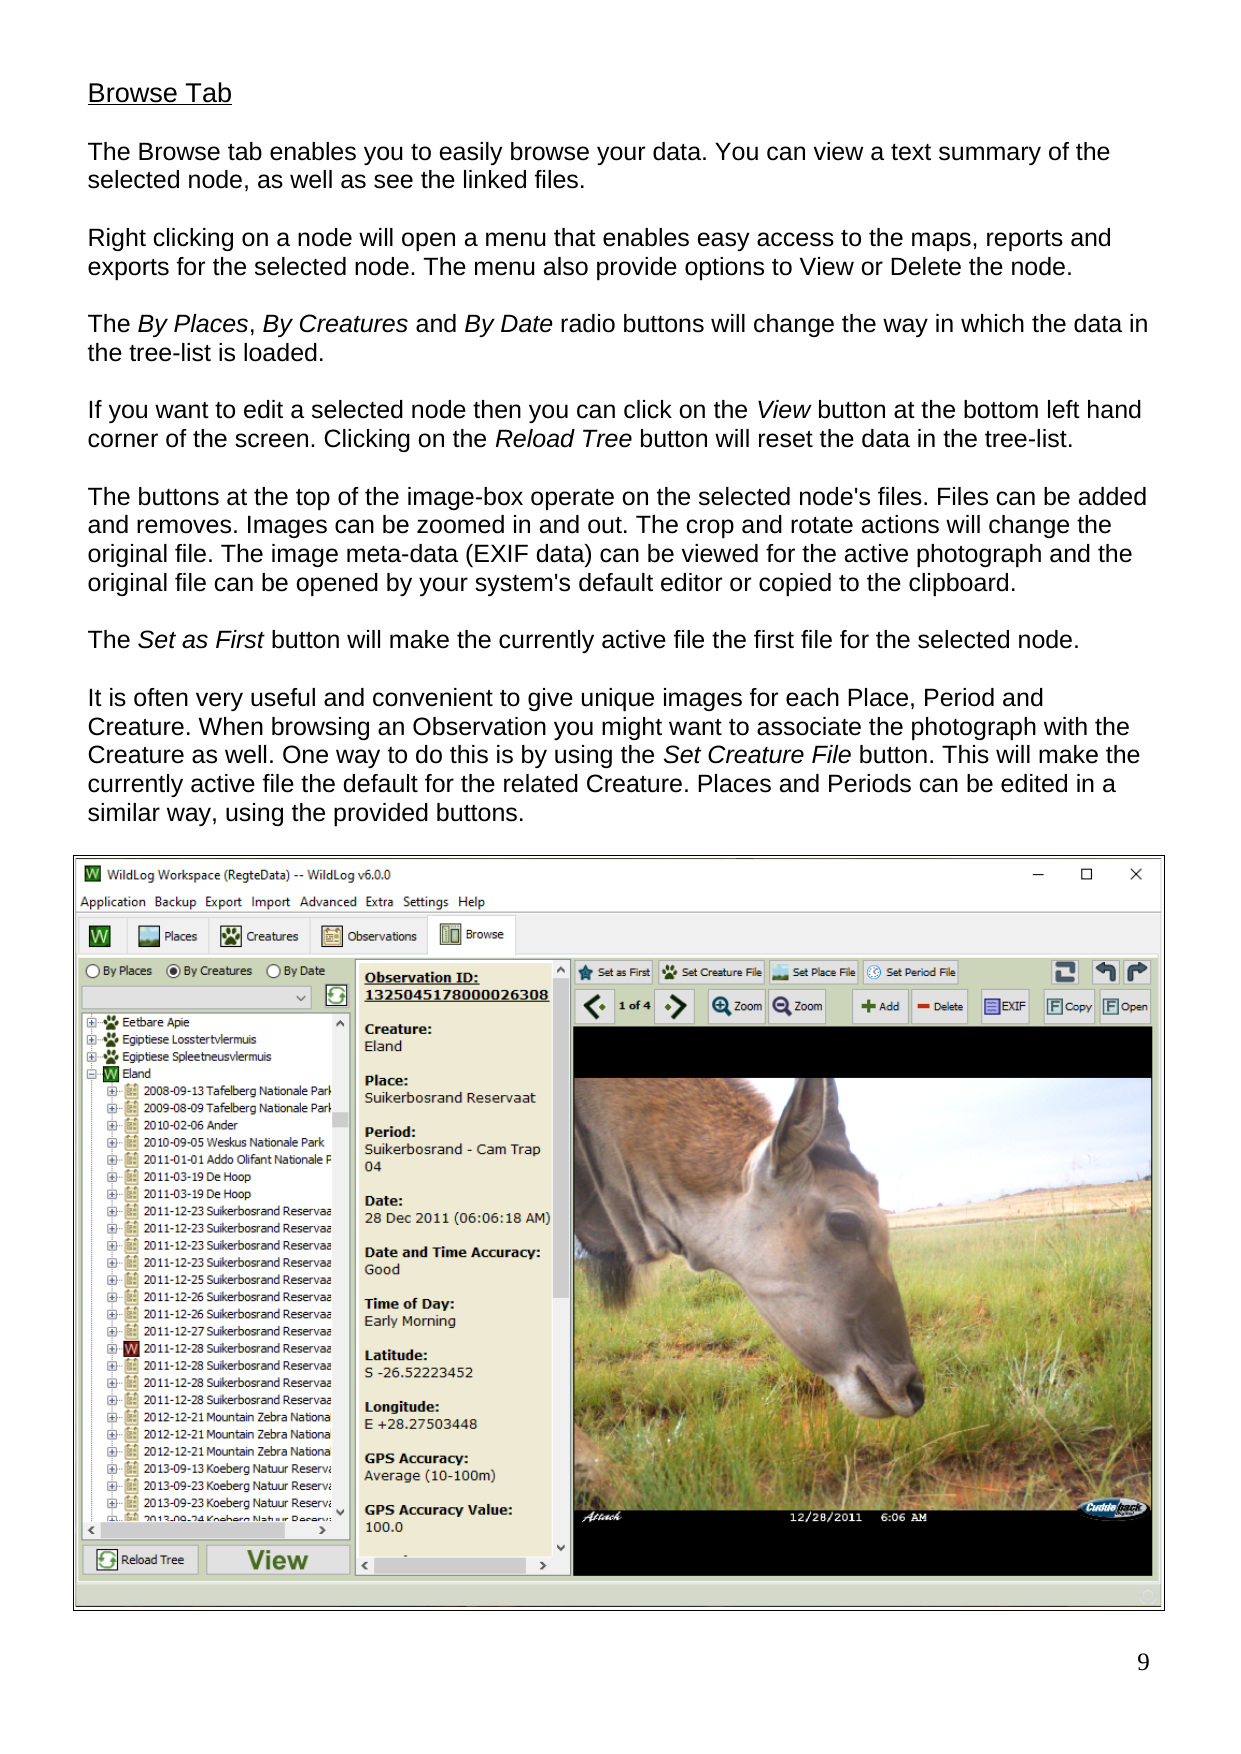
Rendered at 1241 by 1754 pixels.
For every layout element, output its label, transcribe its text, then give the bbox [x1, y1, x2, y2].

text The Set as First button will make the currently active file the first file for the selected node. [87, 625, 1149, 654]
text Right clicking on a node will open a menu that enables easy access to the maps, reports and exports for the selected node. The menu also provide options to View or Delete the node. [87, 223, 1149, 280]
text The Browse tab enables you to easily browse your data. You can view a text summary of the selected node, as well as see the linked files. [87, 137, 1149, 194]
text If you want to edit a selected node then you can click on the View button at the bottom left hand corner of the screen. Clicking on the Reload Tree button will reset the data in the tree-list. [87, 395, 1149, 453]
subtitle Browse Tab [87, 77, 1149, 108]
text The buttons at the top of the image-box operate on the selected node's files. Files can be added and removes. Images can be zoomed in and out. The crop and rotate actions will change the original file. The image meta-data (EXIF data) can be viewed for the active photograph and the original file can be opened by your system's default editor or copied to the clipboard. [87, 482, 1149, 597]
text It is often very useful and convenient to give unique images for each Place, Period and Creature. When browsing an Observation you might want to associate the photograph with the Creature as well. One way to do this is by using the Set Creature File button. This will make the currently active file the default for the related Creature. Places and Periods can be edited in a similar way, using the provided buttons. [87, 683, 1149, 827]
text The By Places, By Creatures and By Date radio buttons will change the way in which the data in the tree-list is loaded. [87, 309, 1149, 367]
picture [75, 858, 1162, 1607]
